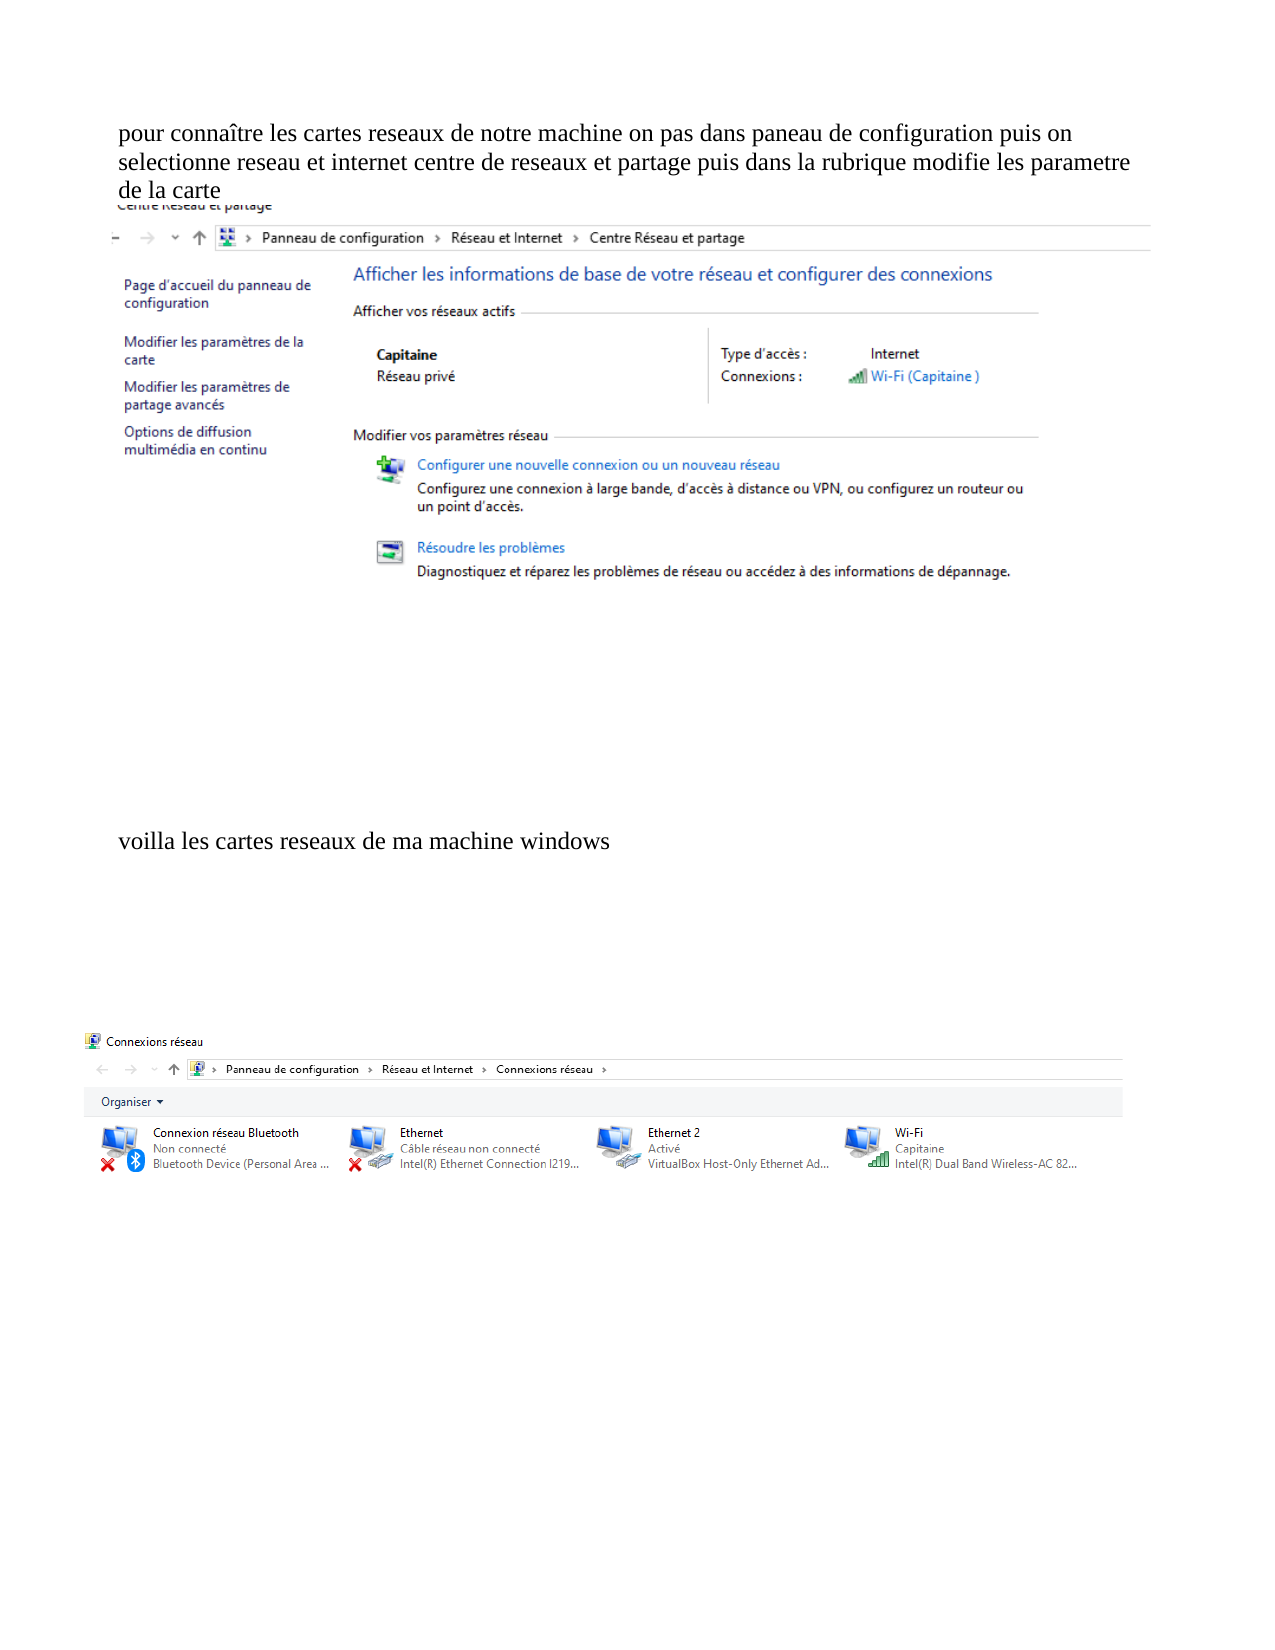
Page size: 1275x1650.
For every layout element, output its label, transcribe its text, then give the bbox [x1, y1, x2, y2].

text voilla les cartes reseaux de ma machine windows [118, 204, 1157, 855]
picture [83, 1031, 1123, 1398]
picture [111, 205, 1151, 827]
text pour connaître les cartes reseaux de notre machine on pas dans paneau de configuration puis on selectionne reseau et internet centre de reseaux et partage puis dans la rubrique modifie les parametre de la carte [118, 118, 1157, 204]
